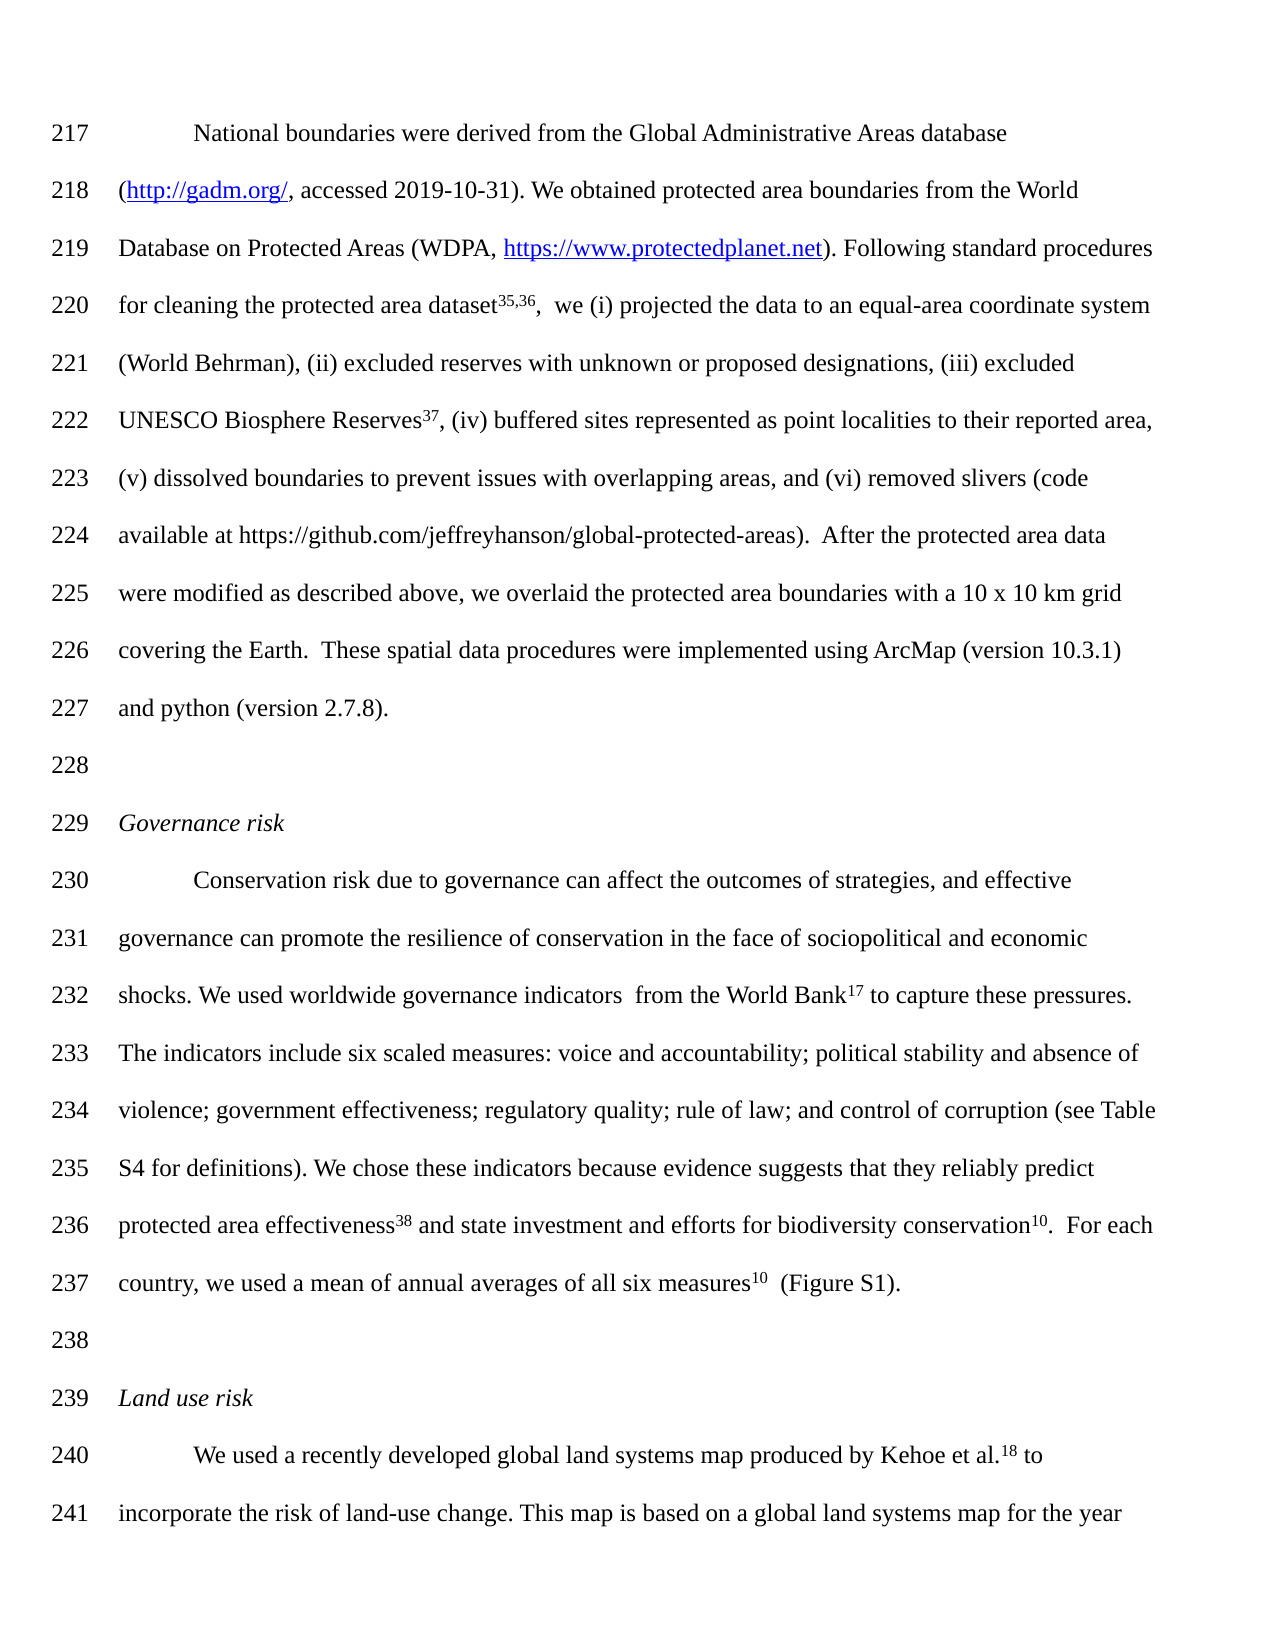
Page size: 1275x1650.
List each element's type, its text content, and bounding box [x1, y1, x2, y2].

text Governance risk [118, 808, 1157, 837]
text We used a recently developed global land systems map produced by Kehoe et al.18 to incorporate the risk of land-use change. This map is based on a global land systems map for the year [118, 1441, 1157, 1527]
text Conservation risk due to governance can affect the outcomes of strategies, and effective governance can promote the resilience of conservation in the face of sociopolitical and economic shocks. We used worldwide governance indicators from the World Bank17 to capture these pressures. The indicators include six scaled measures: voice and accountability; political stability and absence of violence; government effectiveness; regulatory quality; rule of law; and control of corruption (see Table S4 for definitions). We chose these indicators because evidence suggests that they reliably predict protected area effectiveness38 and state investment and efforts for biodiversity conservation10. For each country, we used a mean of annual averages of all six measures10 (Figure S1). [118, 866, 1157, 1297]
text National boundaries were derived from the Global Administrative Areas database (http://gadm.org/, accessed 2019-10-31). We obtained protected area boundaries from the World Database on Protected Areas (WDPA, https://www.protectedplanet.net). Following standard procedures for cleaning the protected area dataset35,36, we (i) projected the data to an equal-area coordinate system (World Behrman), (ii) excluded reserves with unknown or proposed designations, (iii) excluded UNESCO Biosphere Reserves37, (iv) buffered sites represented as point localities to their reported area, (v) dissolved boundaries to prevent issues with overlapping areas, and (vi) removed slivers (code available at https://github.com/jeffreyhanson/global-protected-areas). After the protected area data were modified as described above, we overlaid the protected area boundaries with a 10 x 10 km grid covering the Earth. These spatial data procedures were implemented using ArcMap (version 10.3.1) and python (version 2.7.8). [118, 118, 1157, 722]
text Land use risk [118, 1383, 1157, 1412]
